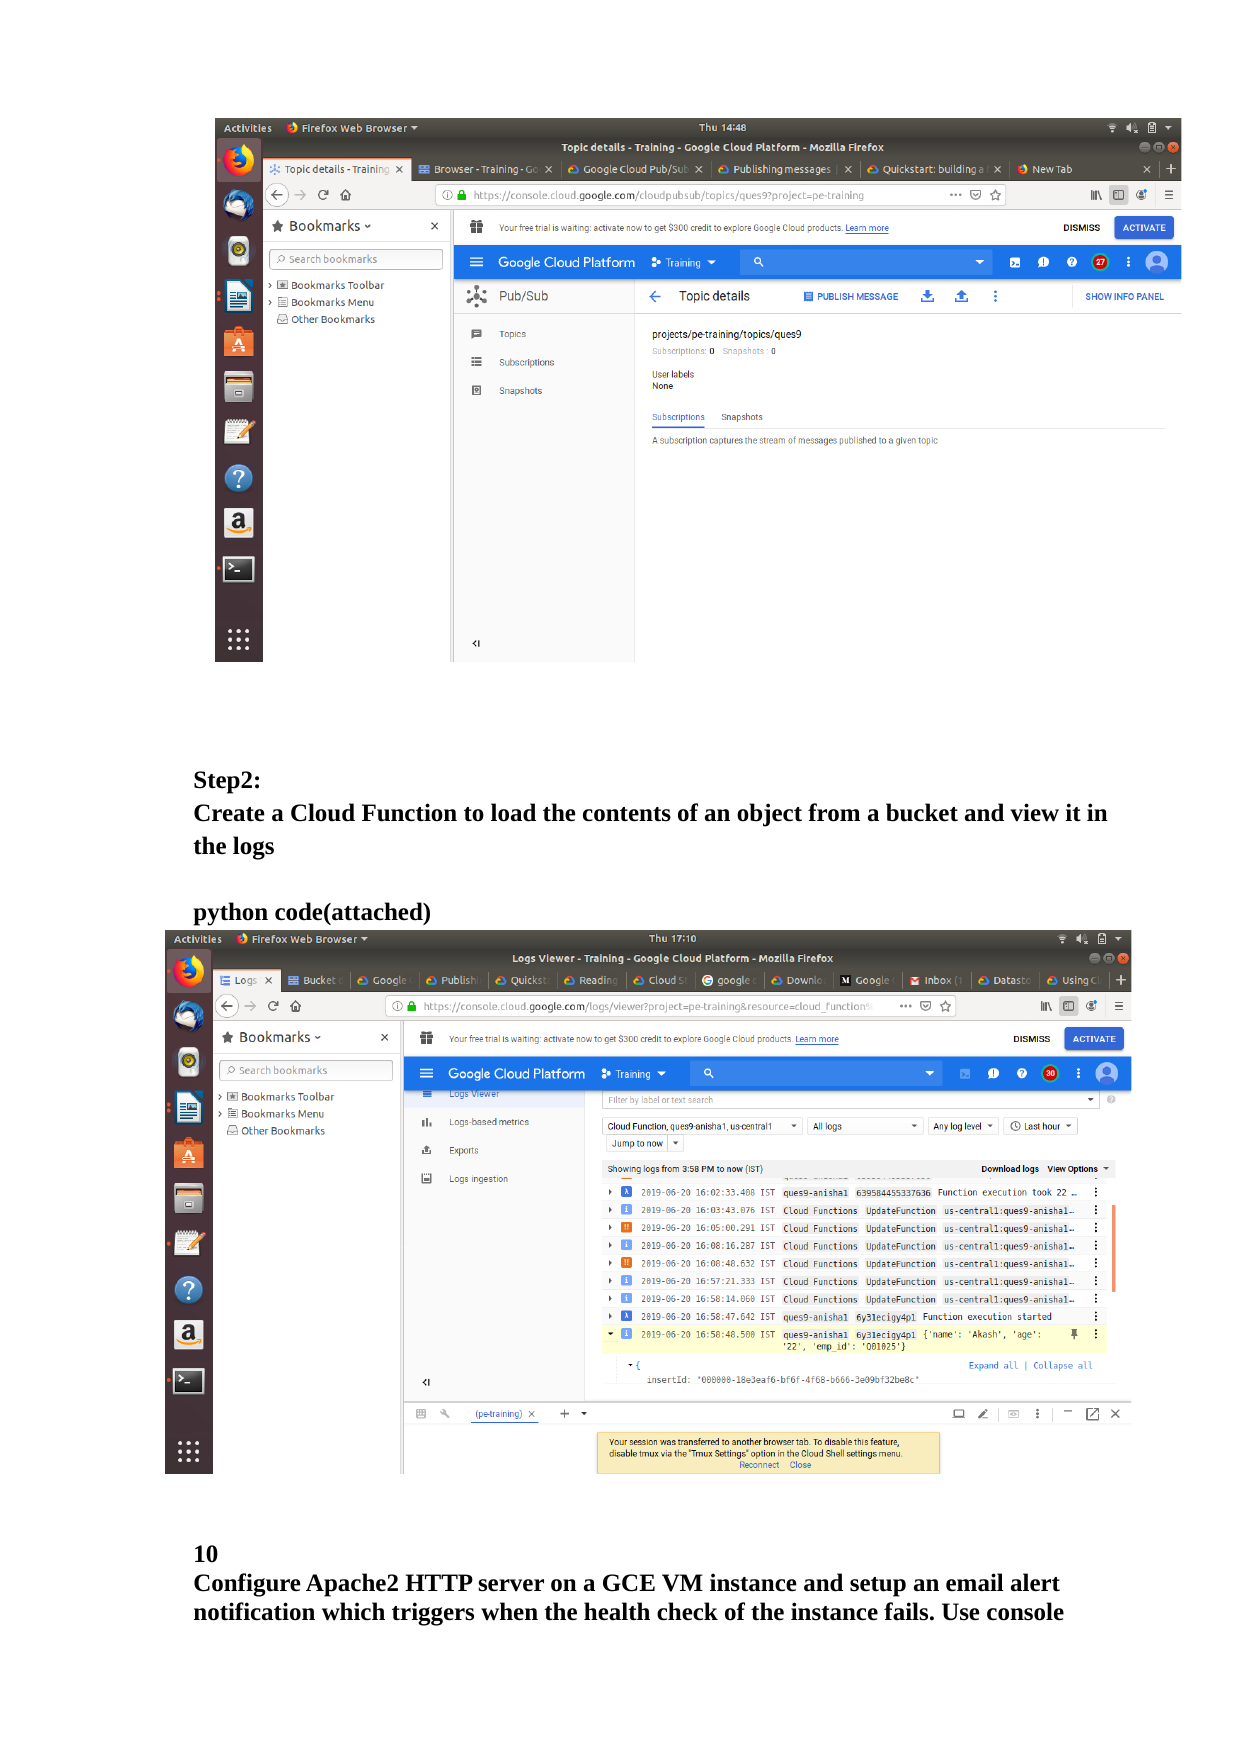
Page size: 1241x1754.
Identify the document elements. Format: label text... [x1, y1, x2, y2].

text Step2: [156, 765, 1122, 793]
text python code(attached) [156, 897, 1122, 926]
list Configure Apache2 HTTP server on a GCE VM instance and setup an email alert notification which triggers when the health check of the instance fails. Use console [156, 1568, 1122, 1626]
picture [165, 930, 1132, 1474]
list 10 [156, 1539, 1122, 1568]
text Create a Cloud Function to load the contents of an object from a bucket and view it in the logs [156, 798, 1122, 859]
picture [215, 118, 1182, 662]
